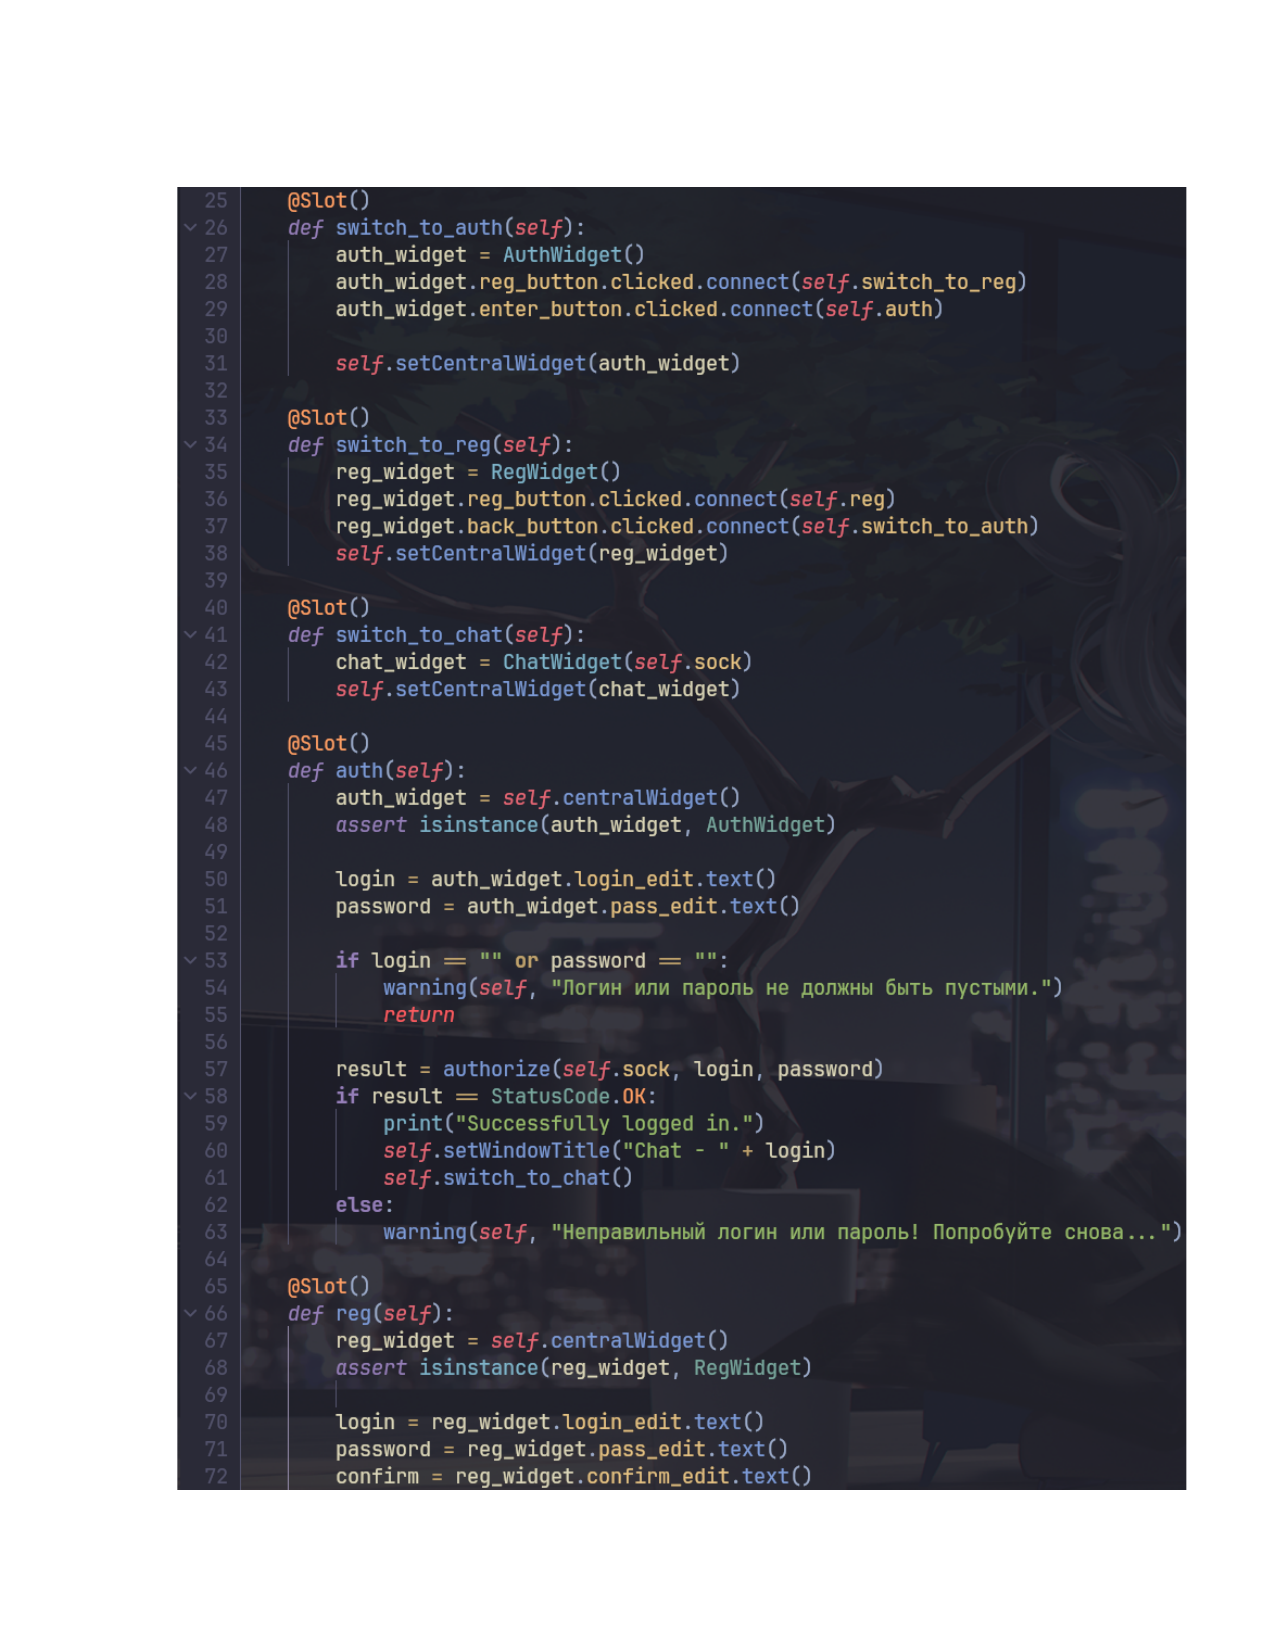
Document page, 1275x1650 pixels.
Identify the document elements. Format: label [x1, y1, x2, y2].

picture [177, 187, 1187, 1490]
